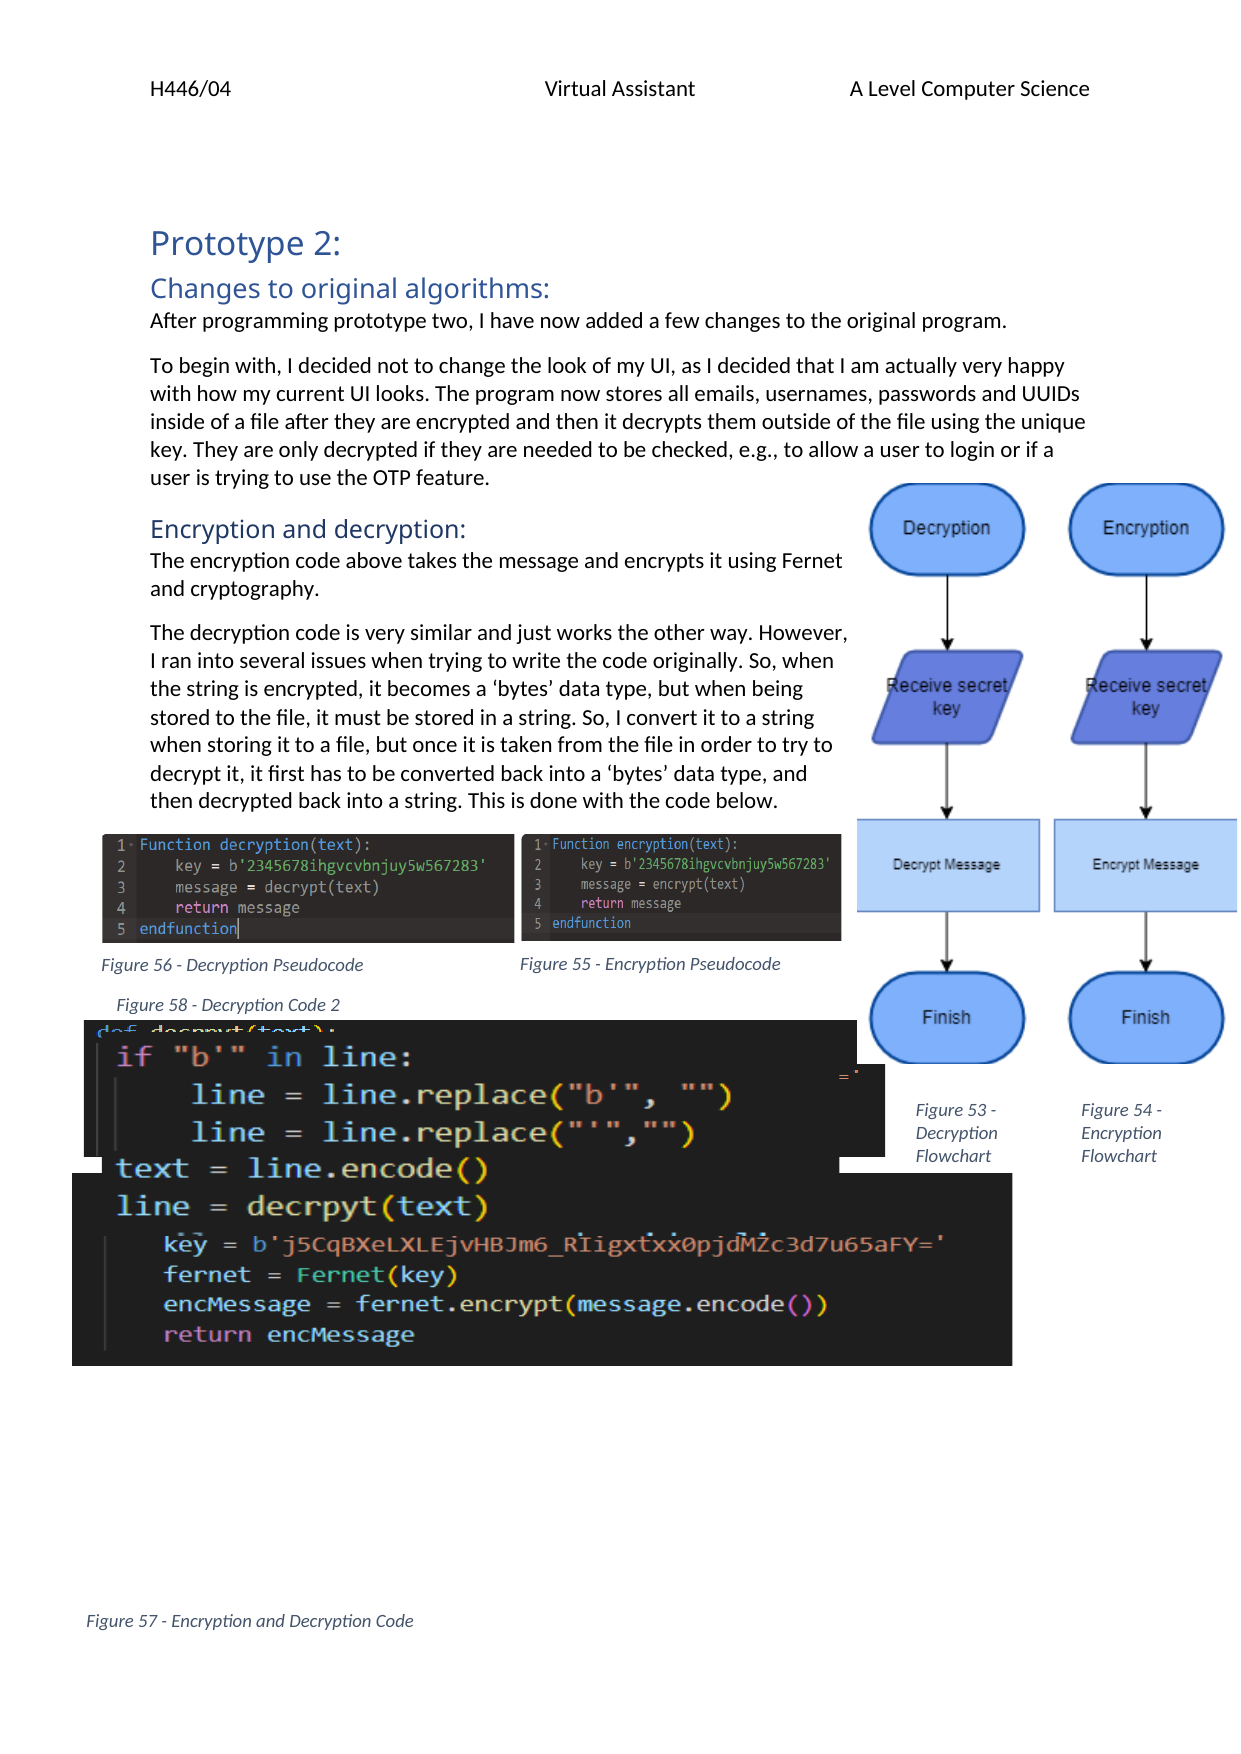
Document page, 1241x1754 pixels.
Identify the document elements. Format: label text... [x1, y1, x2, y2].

text Figure 53 - Decryption Flowchart [916, 1098, 1070, 1167]
subtitle Encryption and decryption: [150, 512, 857, 546]
text The encryption code above takes the message and encrypts it using Fernet and cryptography. [150, 546, 857, 602]
text Figure 58 - Decryption Code 2 [116, 993, 833, 1013]
text Figure 56 - Decryption Pseudocode [101, 953, 505, 976]
text Figure 57 - Encryption and Decryption Code [86, 1609, 1027, 1632]
text After programming prototype two, I have now added a few changes to the original program. [150, 306, 1090, 334]
subtitle Prototype 2: [150, 220, 1090, 265]
text To begin with, I decided not to change the look of my UI, as I decided that I am actually very happy with how my current UI looks. The program now stores all emails, usernames, passwords and UUIDs inside of a file after they are encrypted and then it decrypts them outside of the file using the unique key. They are only decrypted if they are needed to be checked, e.g., to allow a user to login or if a user is trying to use the OTP feature. [150, 351, 1090, 491]
text The decryption code is very similar and just works the other way. However, I ran into several issues when trying to write the code originally. So, when the string is encrypted, it becomes a ‘bytes’ data type, but when being stored to the file, it must be stored in a string. So, I convert it to a string when storing it to a file, but once it is taken from the file in order to try to decrypt it, it first has to be converted back into a ‘bytes’ data type, and then decrypted back into a string. This is done with the code below. [150, 618, 857, 815]
text Figure 55 - Encryption Pseudocode [520, 952, 834, 974]
text Figure 54 - Encryption Flowchart [1081, 1098, 1231, 1167]
subtitle Changes to original algorithms: [150, 269, 1090, 306]
